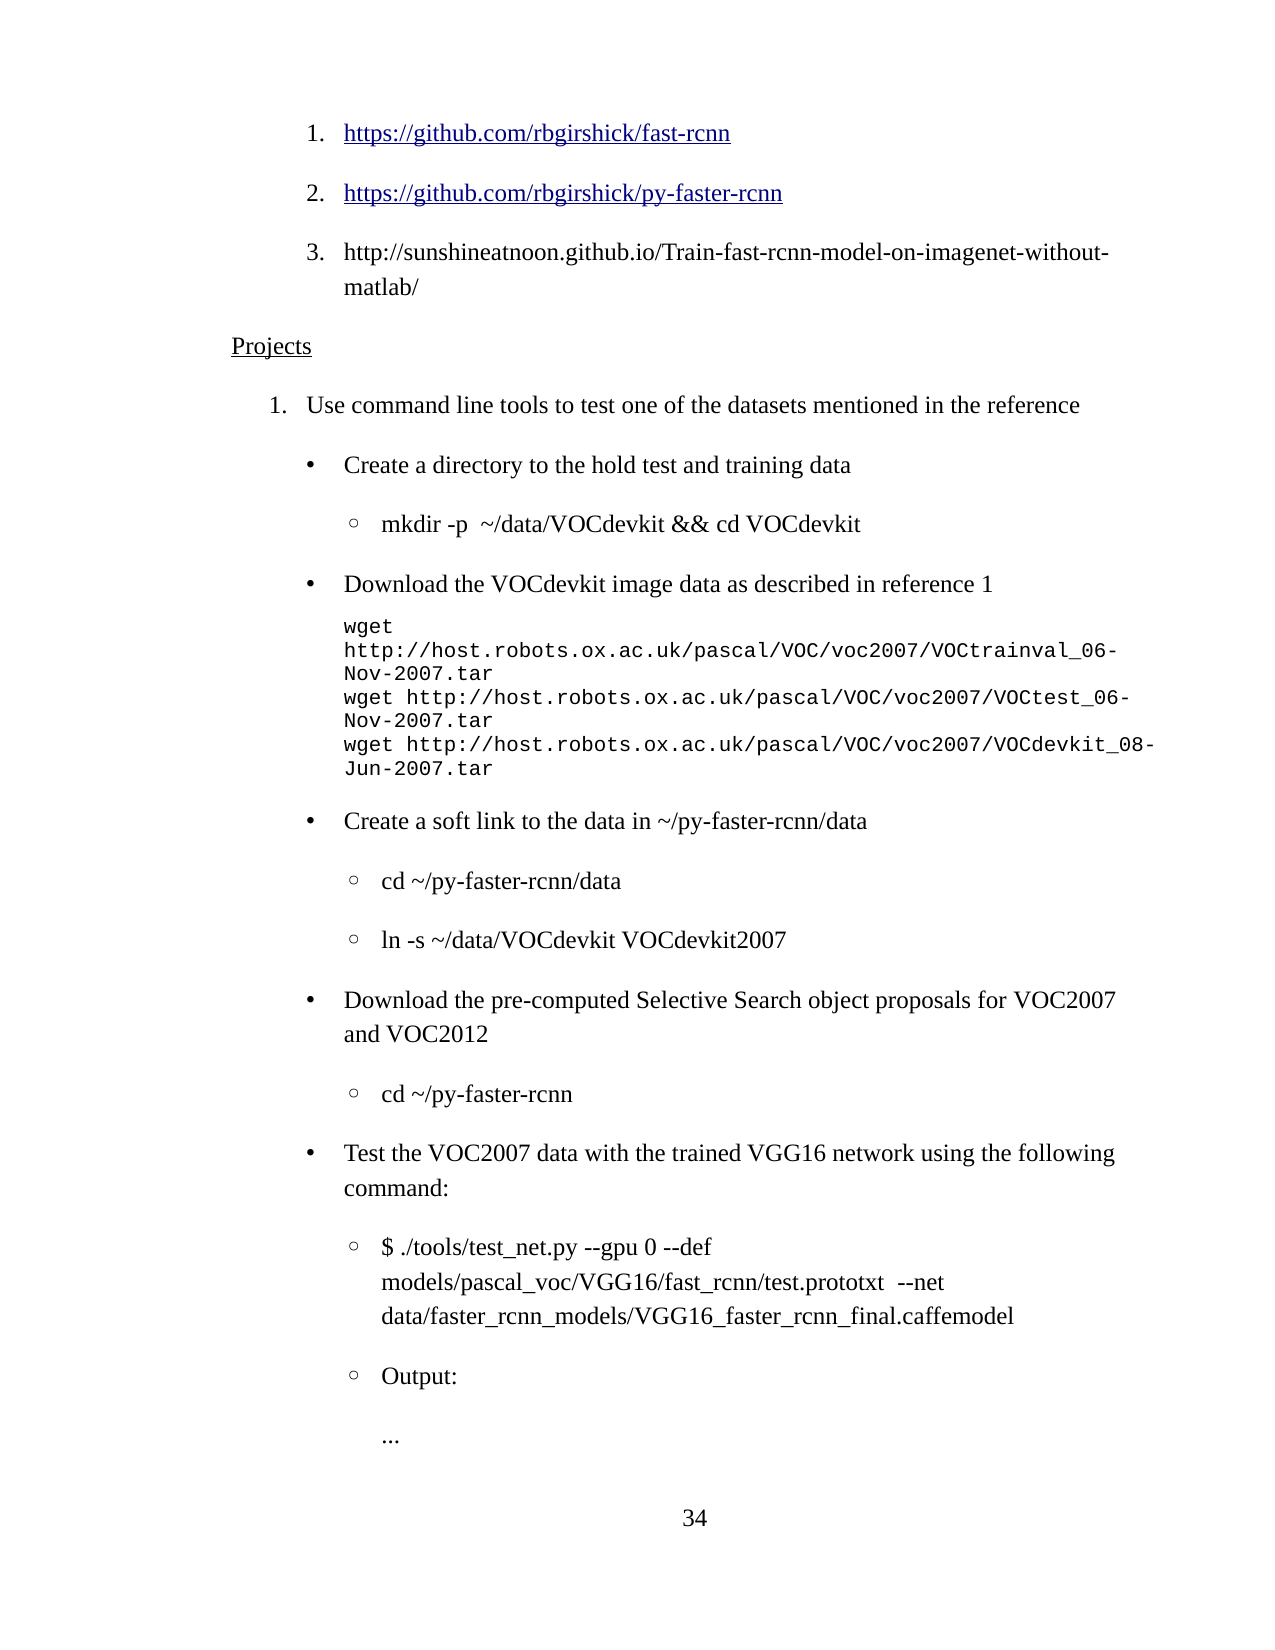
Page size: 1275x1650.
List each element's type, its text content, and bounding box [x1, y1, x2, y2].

list Use command line tools to test one of the datasets mentioned in the reference [269, 391, 1158, 419]
list Download the VOCdevkit image data as described in reference 1 [306, 569, 1158, 598]
list http://sunshineatnoon.github.io/Train-fast-rcnn-model-on-imagenet-without-matlab/ [306, 237, 1158, 300]
list ... [344, 1420, 1158, 1449]
list mkdir -p ~/data/VOCdevkit && cd VOCdevkit [344, 509, 1158, 538]
list $ ./tools/test_net.py --gpu 0 --def models/pascal_voc/VGG16/fast_rcnn/test.prototxt --net data/faster_rcnn_models/VGG16_faster_rcnn_final.caffemodel [344, 1232, 1158, 1330]
list https://github.com/rbgirshick/fast-rcnn [306, 118, 1158, 147]
list ln -s ~/data/VOCdevkit VOCdevkit2007 [344, 925, 1158, 954]
list Test the VOC2007 data with the trained VGG16 network using the following command: [306, 1138, 1158, 1202]
list Create a directory to the hold test and training data [306, 450, 1158, 479]
list cd ~/py-faster-rcnn [344, 1079, 1158, 1108]
text wget http://host.robots.ox.ac.uk/pascal/VOC/voc2007/VOCtest_06-Nov-2007.tar [344, 687, 1158, 734]
text wget http://host.robots.ox.ac.uk/pascal/VOC/voc2007/VOCdevkit_08-Jun-2007.tar [344, 734, 1158, 781]
list Create a soft link to the data in ~/py-faster-rcnn/data [306, 806, 1158, 835]
list Download the pre-computed Selective Search object proposals for VOC2007 and VOC2012 [306, 985, 1158, 1048]
list https://github.com/rbgirshick/py-faster-rcnn [306, 178, 1158, 206]
text Projects [231, 331, 1158, 360]
list Output: [344, 1361, 1158, 1389]
list cd ~/py-faster-rcnn/data [344, 866, 1158, 895]
text wget http://host.robots.ox.ac.uk/pascal/VOC/voc2007/VOCtrainval_06-Nov-2007.tar [344, 616, 1158, 687]
